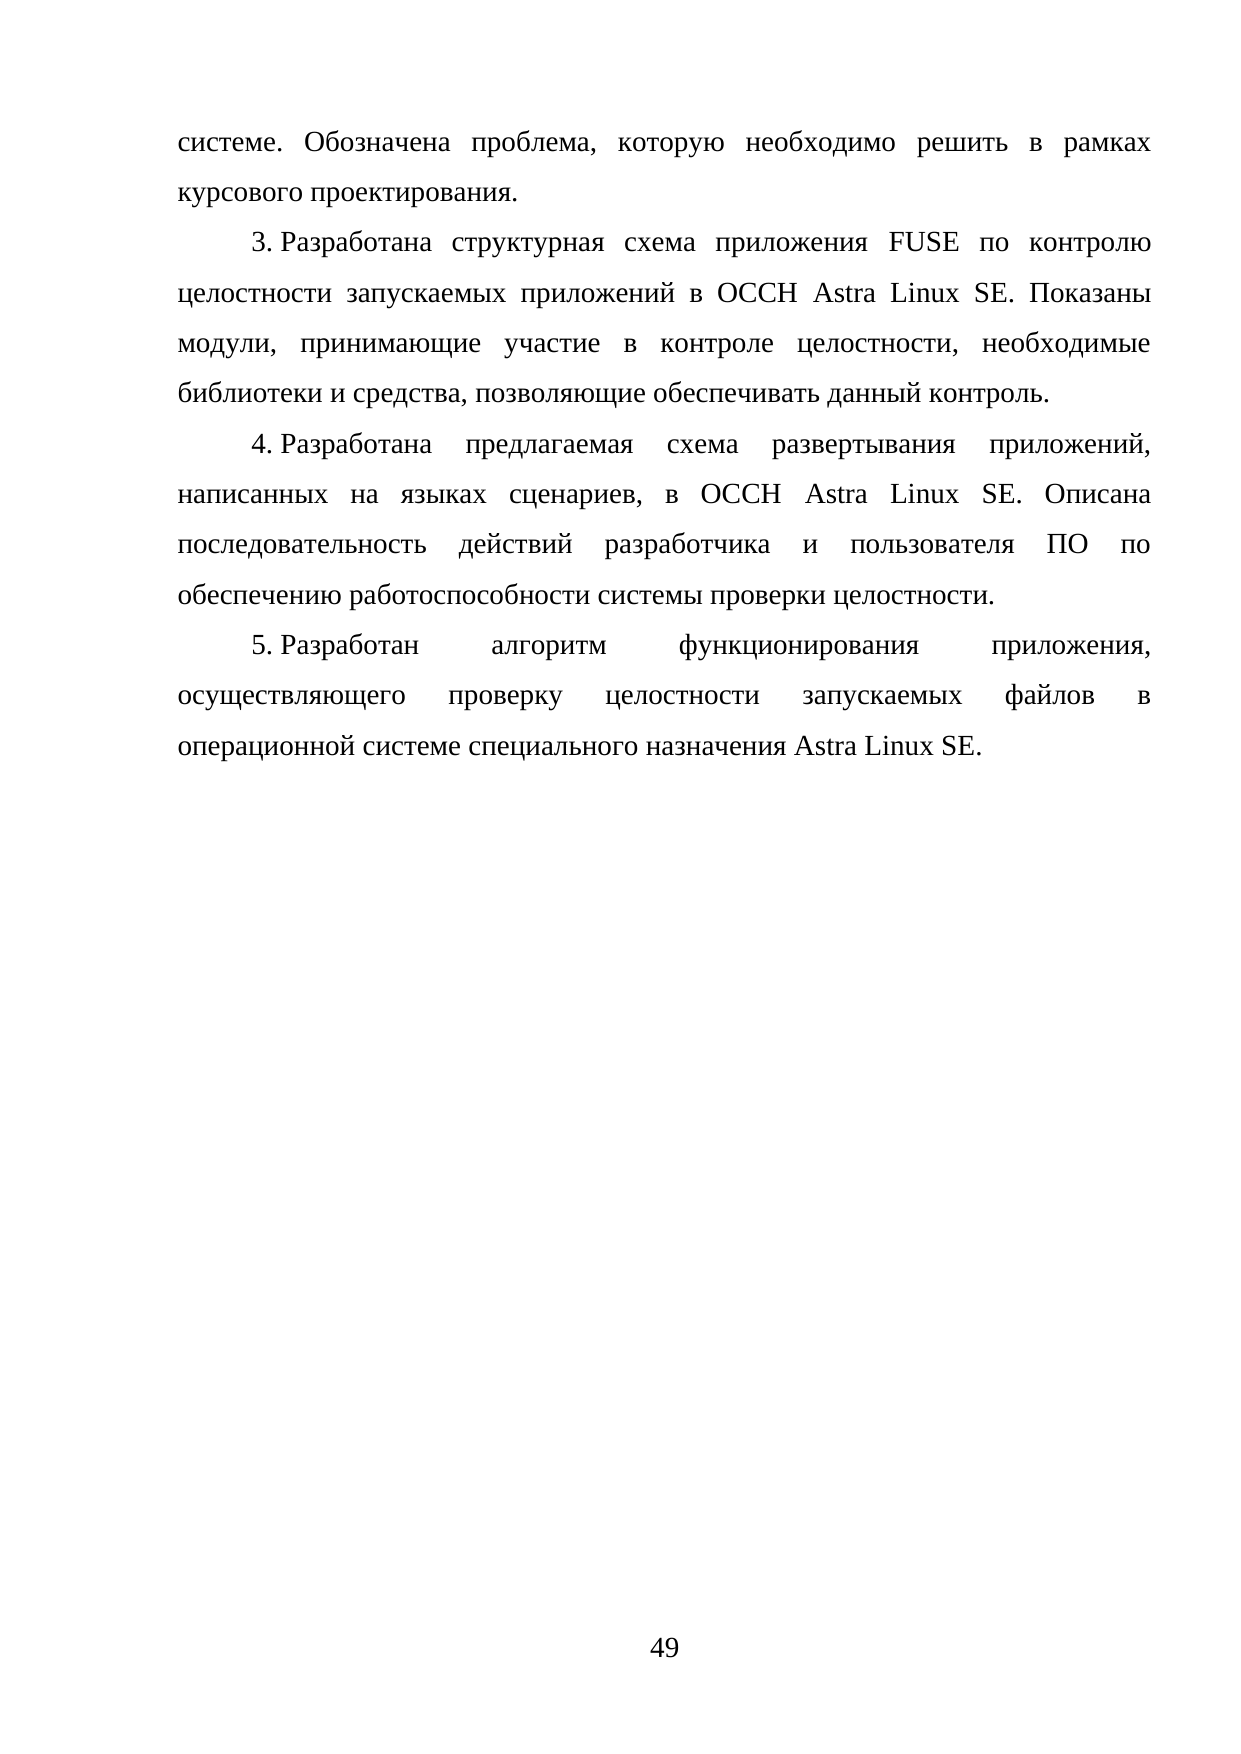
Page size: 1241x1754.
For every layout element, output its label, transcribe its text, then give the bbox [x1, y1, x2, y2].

list Разработана предлагаемая схема развертывания приложений, написанных на языках сценариев, в ОССН Astra Linux SE. Описана последовательность действий разработчика и пользователя ПО по обеспечению работоспособности системы проверки целостности. [177, 426, 1152, 610]
list системе. Обозначена проблема, которую необходимо решить в рамках курсового проектирования. [177, 124, 1152, 208]
list Разработан алгоритм функционирования приложения, осуществляющего проверку целостности запускаемых файлов в операционной системе специального назначения Astra Linux SЕ. [177, 627, 1152, 761]
list Разработана структурная схема приложения FUSE по контролю целостности запускаемых приложений в ОССН Astra Linux SE. Показаны модули, принимающие участие в контроле целостности, необходимые библиотеки и средства, позволяющие обеспечивать данный контроль. [177, 224, 1152, 409]
